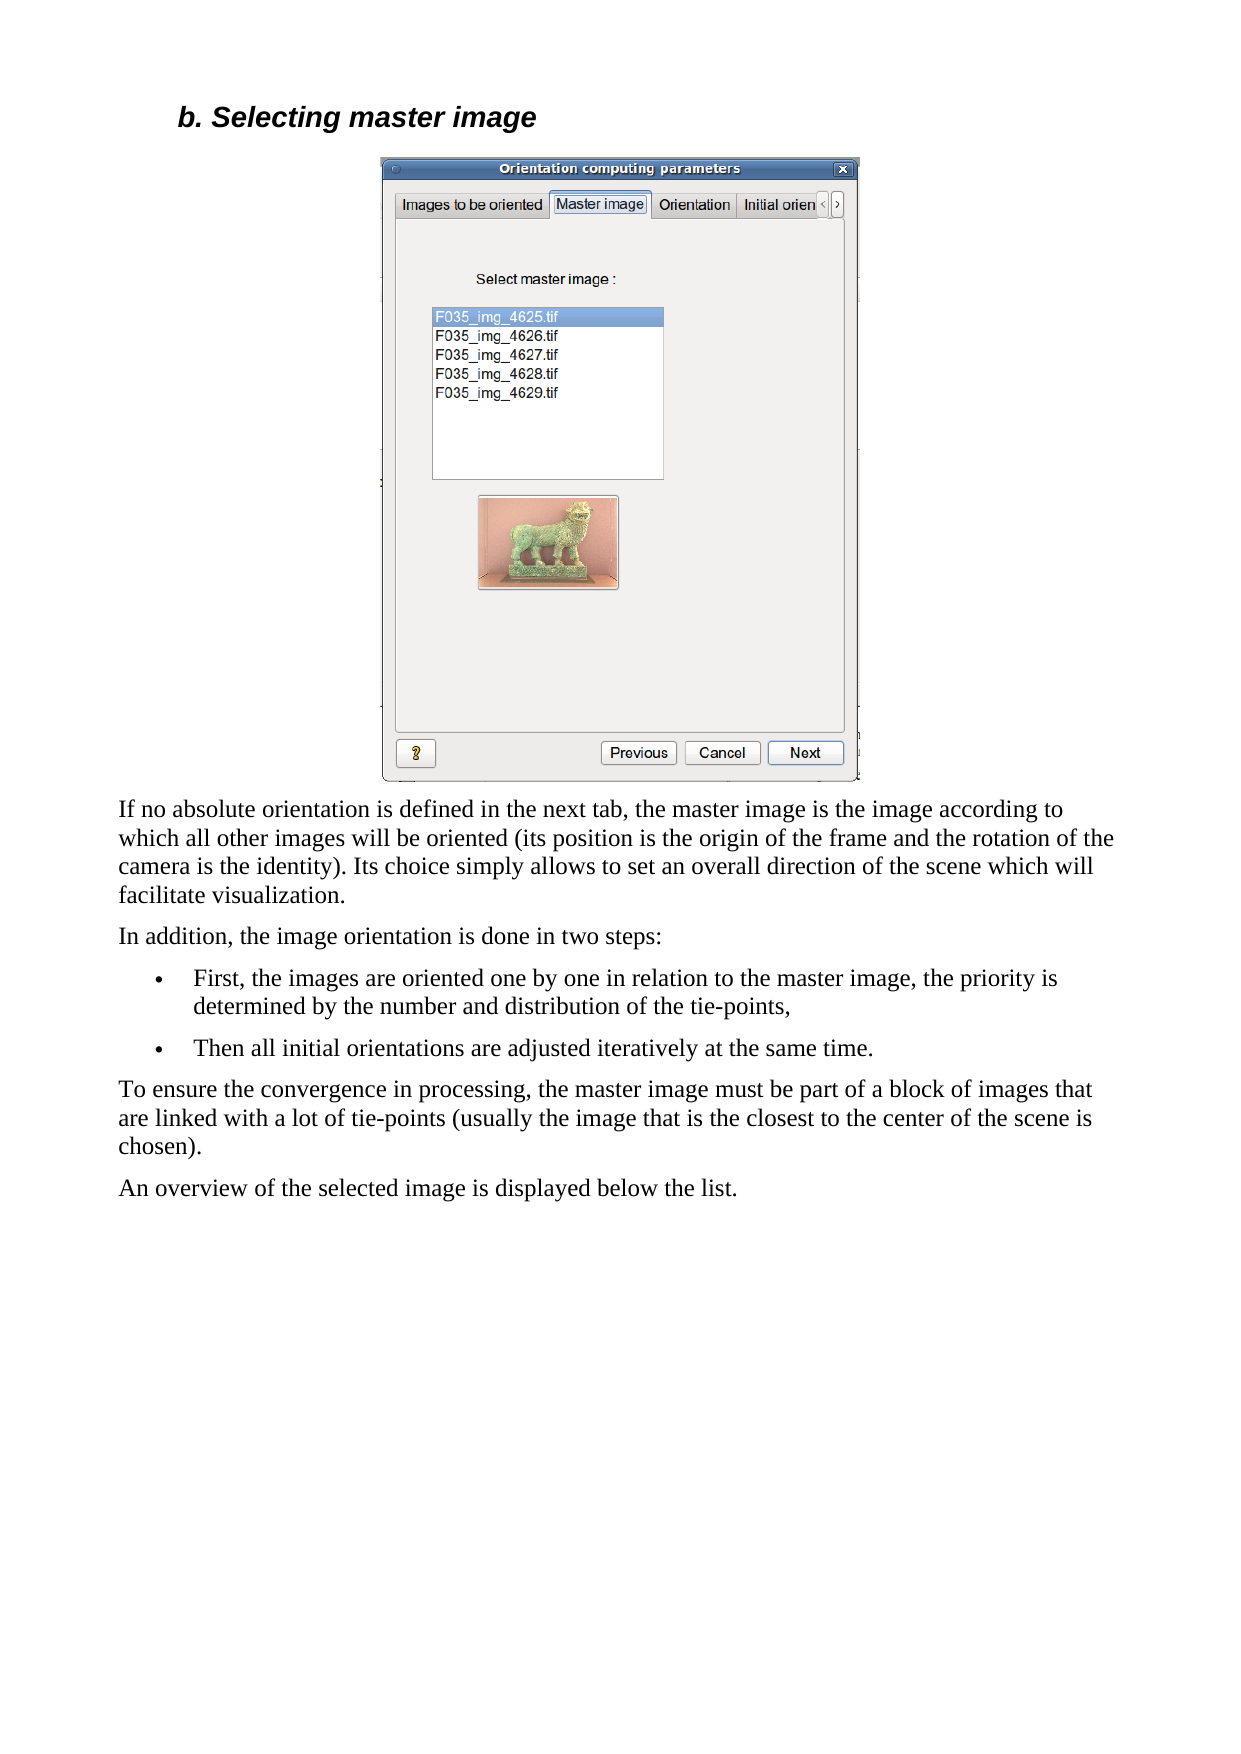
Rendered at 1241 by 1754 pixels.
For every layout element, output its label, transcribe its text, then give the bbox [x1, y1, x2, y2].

list First, the images are oriented one by one in relation to the master image, the priority is determined by the number and distribution of the tie-points, [156, 963, 1122, 1020]
text An overview of the selected image is displayed below the list. [118, 1173, 1122, 1201]
text In addition, the image orientation is done in two steps: [118, 921, 1122, 950]
text If no absolute orientation is defined in the next tab, the master image is the image according to which all other images will be oriented (its position is the origin of the frame and the rotation of the camera is the identity). Its choice simply allows to set an overall direction of the scene which will facilitate visualization. [118, 794, 1122, 909]
subtitle b. Selecting master image [116, 99, 1122, 133]
picture [380, 157, 860, 782]
text To ensure the convergence in processing, the master image must be part of a block of images that are linked with a lot of tie-points (usually the image that is the closest to the center of the scene is chosen). [118, 1074, 1122, 1160]
list Then all initial orientations are adjusted iteratively at the same time. [156, 1033, 1122, 1061]
